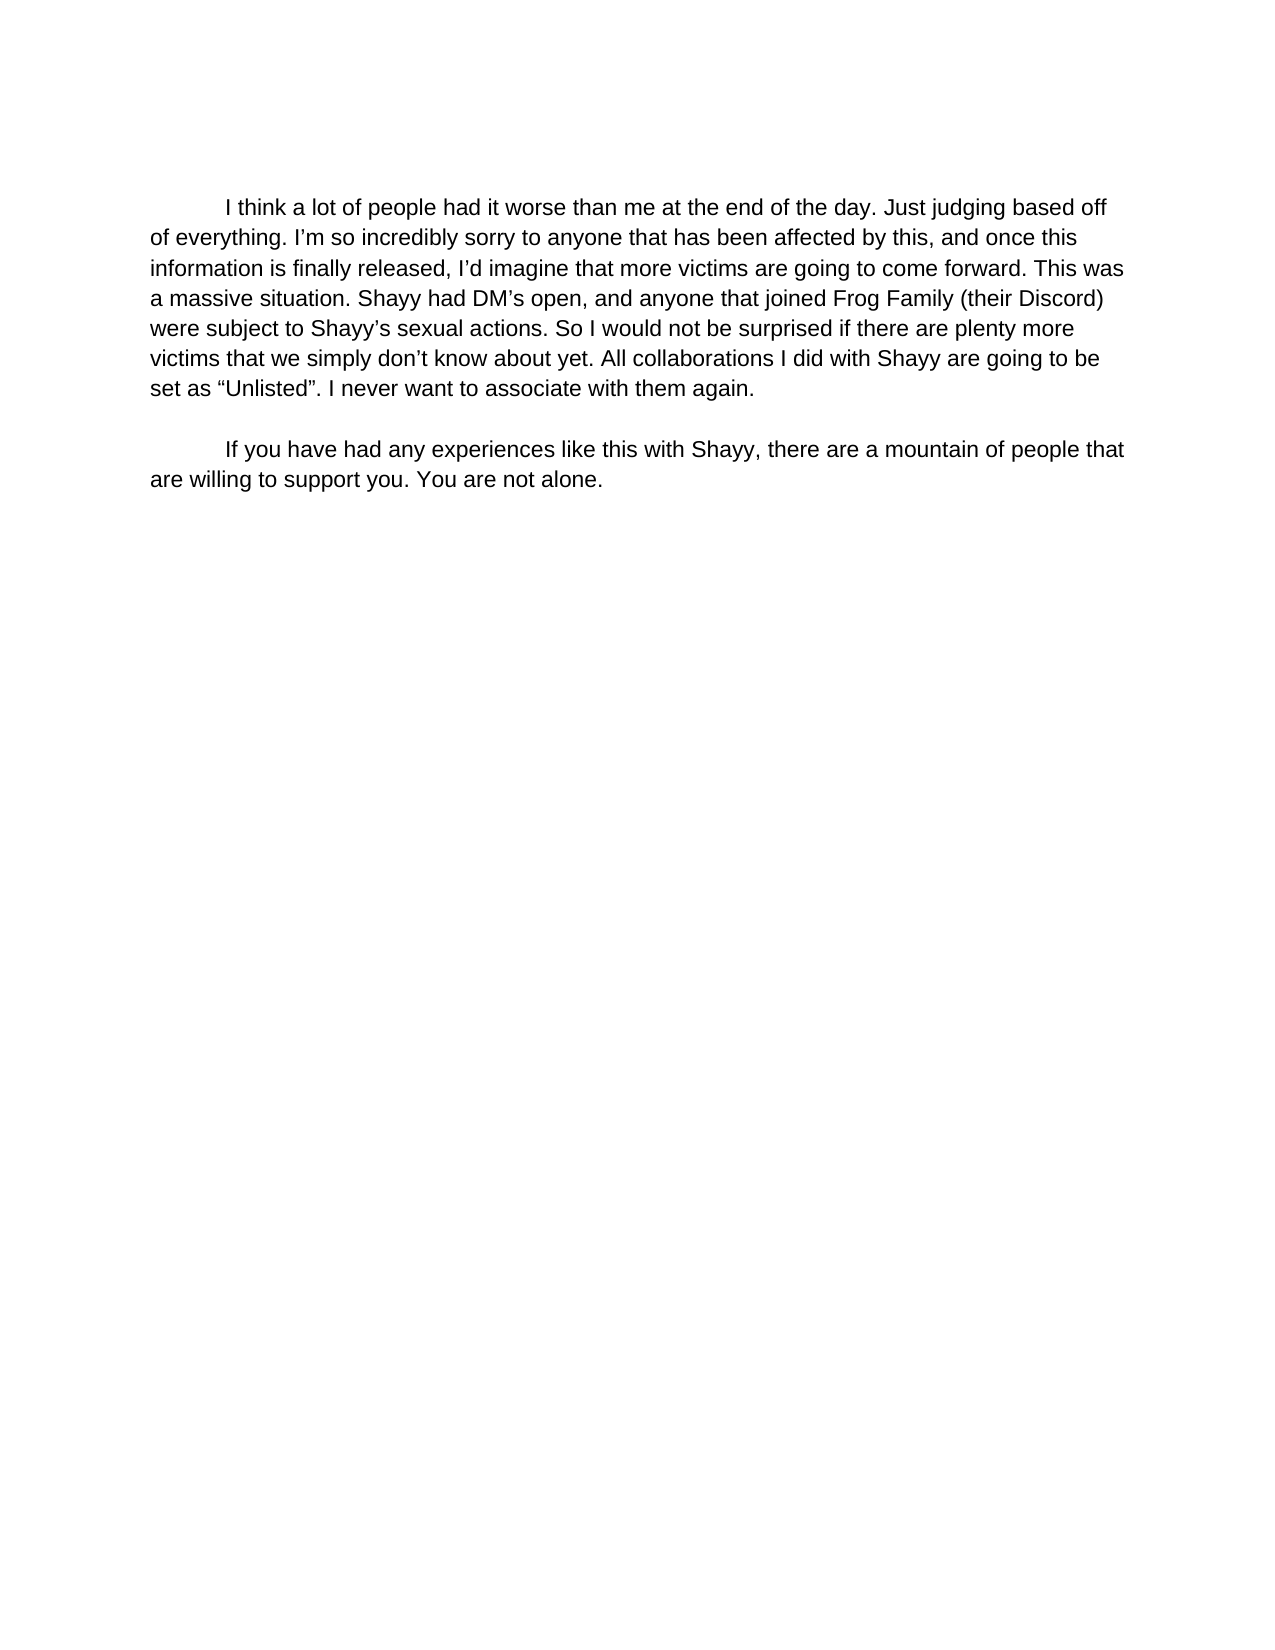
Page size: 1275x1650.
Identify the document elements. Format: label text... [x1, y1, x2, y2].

text If you have had any experiences like this with Shayy, there are a mountain of people that are willing to support you. You are not alone. [150, 436, 1125, 492]
text I think a lot of people had it worse than me at the end of the day. Just judging based off of everything. I’m so incredibly sorry to anyone that has been affected by this, and once this information is finally released, I’d imagine that more victims are going to come forward. This was a massive situation. Shayy had DM’s open, and anyone that joined Frog Family (their Discord) were subject to Shayy’s sexual actions. So I would not be surprised if there are plenty more victims that we simply don’t know about yet. All collaborations I did with Shayy are going to be set as “Unlisted”. I never want to associate with them again. [150, 194, 1125, 402]
